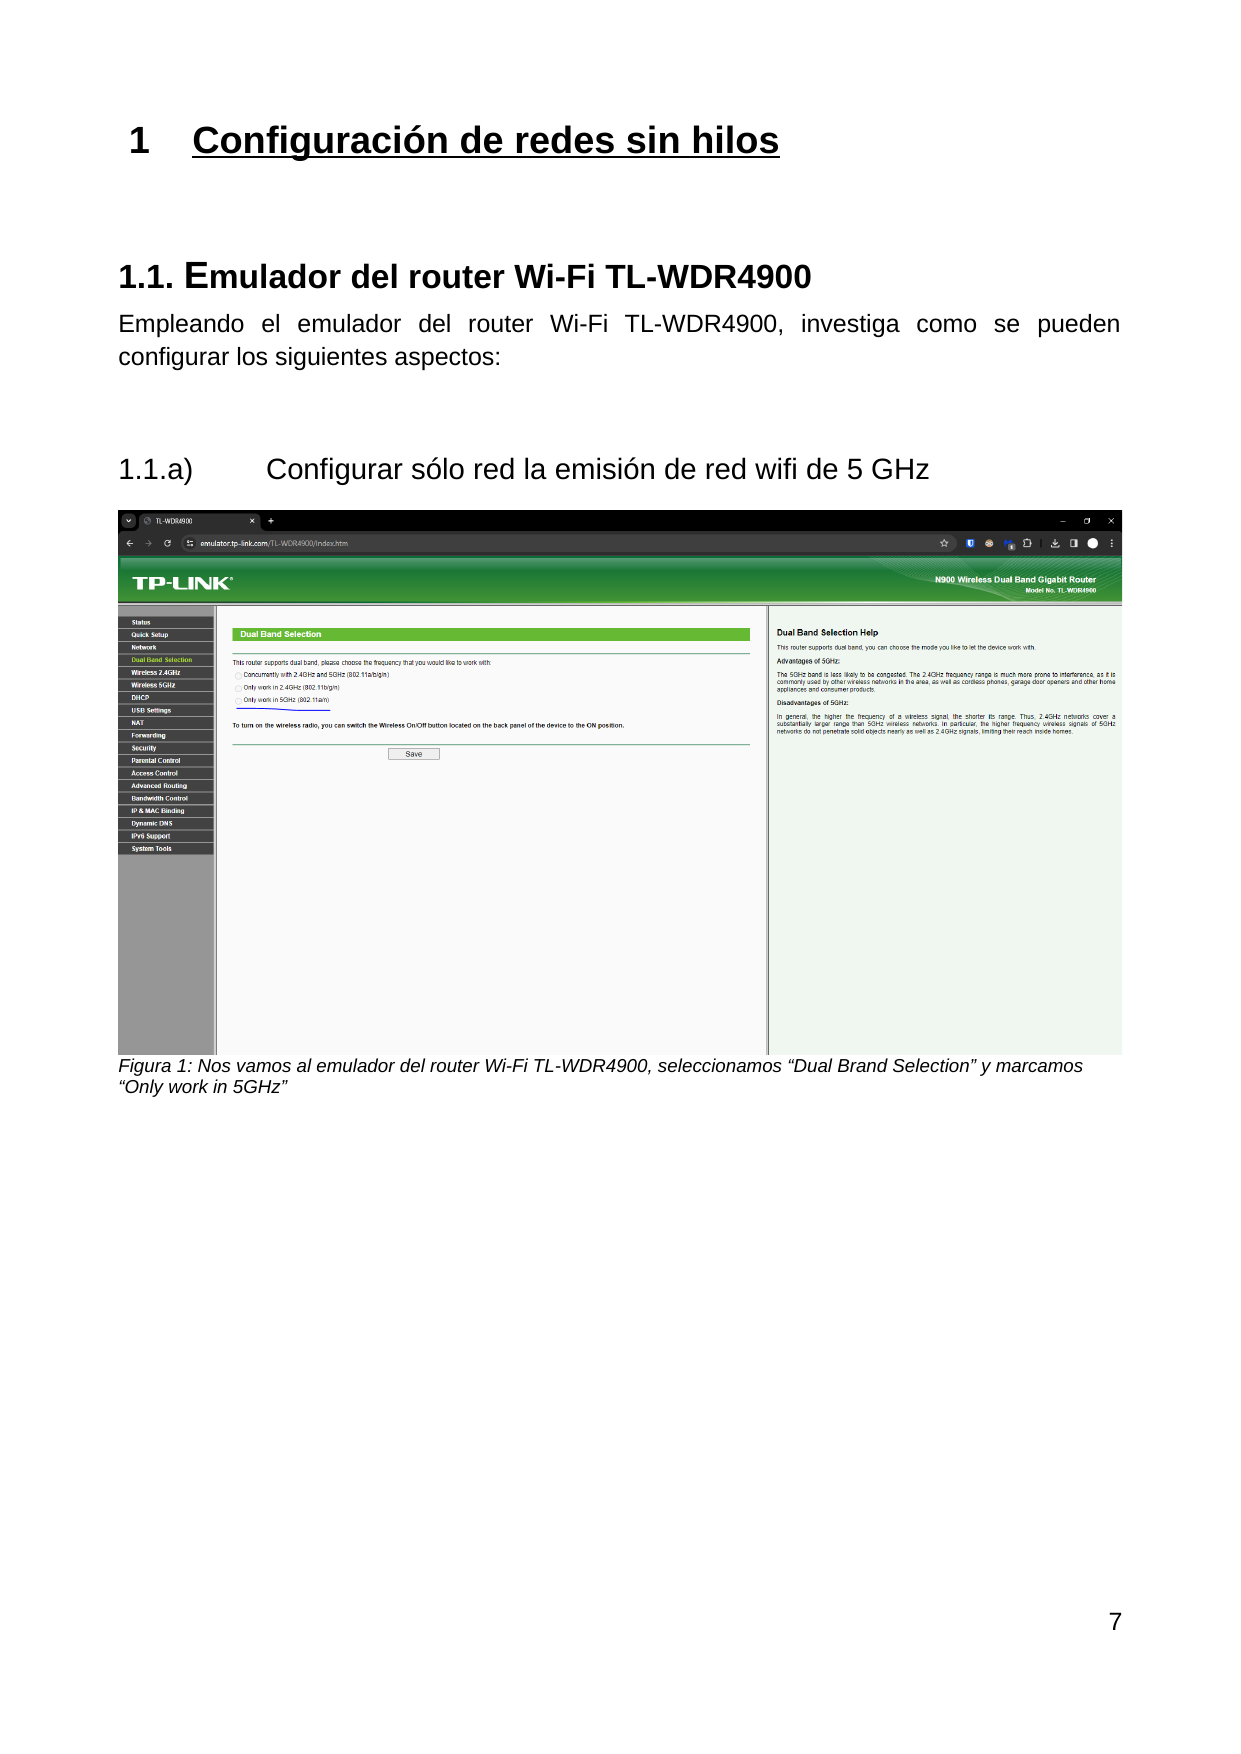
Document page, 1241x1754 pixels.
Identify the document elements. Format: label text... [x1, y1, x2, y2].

subtitle Configuración de redes sin hilos [118, 118, 1122, 162]
text Empleando el emulador del router Wi-Fi TL-WDR4900, investiga como se pueden configurar los siguientes aspectos: [118, 309, 1122, 371]
text Figura 1: Nos vamos al emulador del router Wi-Fi TL-WDR4900, seleccionamos “Dual Brand Selection” y marcamos “Only work in 5GHz” [118, 1055, 1122, 1098]
picture [118, 510, 1123, 1055]
subtitle Configurar sólo red la emisión de red wifi de 5 GHz [118, 452, 1122, 486]
subtitle 1.1. Emulador del router Wi-Fi TL-WDR4900 [118, 253, 1122, 296]
